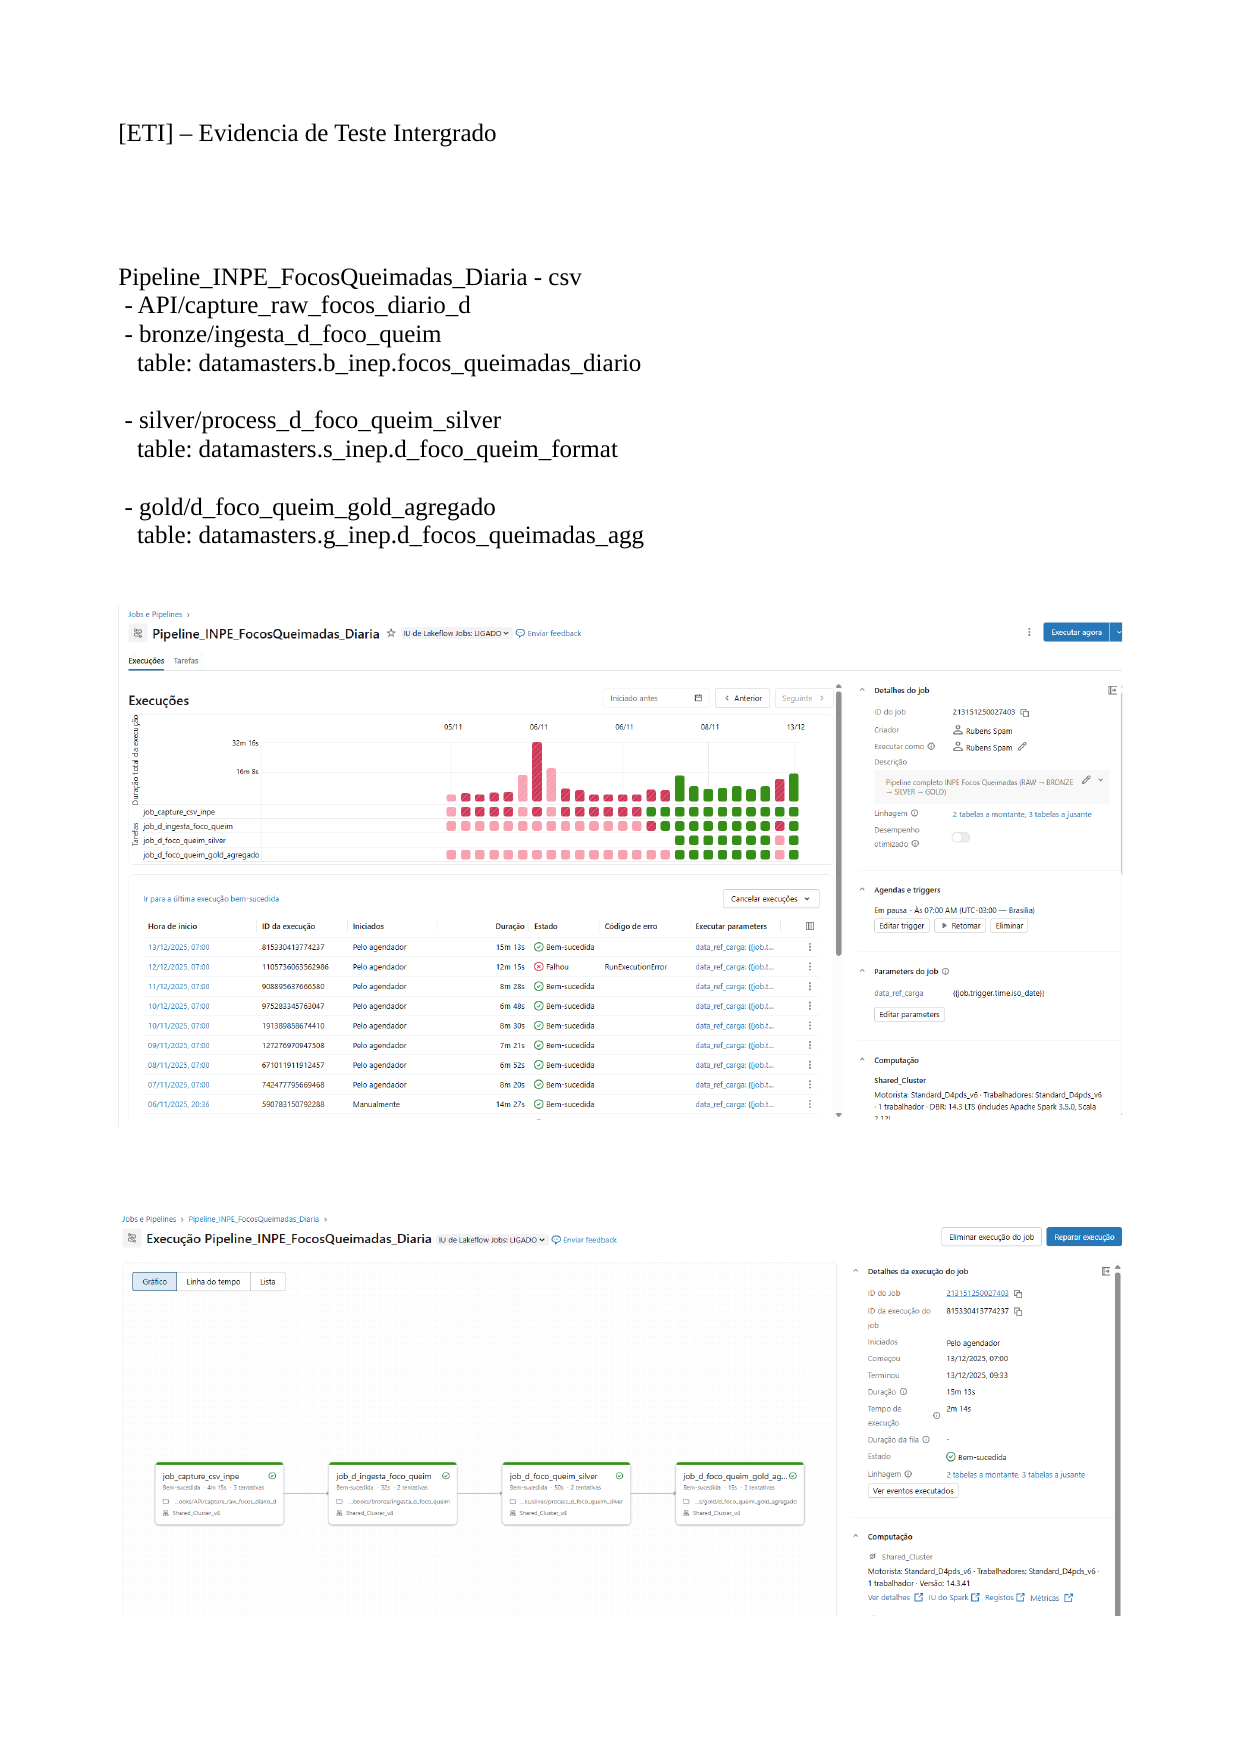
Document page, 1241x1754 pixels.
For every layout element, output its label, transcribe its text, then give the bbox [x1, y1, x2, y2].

picture [118, 1212, 1123, 1616]
text - gold/d_foco_queim_gold_agregado [118, 492, 1122, 521]
text - API/capture_raw_focos_diario_d [118, 291, 1122, 319]
text table: datamasters.b_inep.focos_queimadas_diario [118, 348, 1122, 377]
text - bronze/ingesta_d_foco_queim [118, 319, 1122, 348]
text [ETI] – Evidencia de Teste Intergrado [118, 118, 1122, 147]
text table: datamasters.g_inep.d_focos_queimadas_agg [118, 521, 1122, 549]
text - silver/process_d_foco_queim_silver [118, 406, 1122, 434]
picture [118, 606, 1123, 1127]
text table: datamasters.s_inep.d_foco_queim_format [118, 434, 1122, 463]
text Pipeline_INPE_FocosQueimadas_Diaria - csv [118, 262, 1122, 291]
